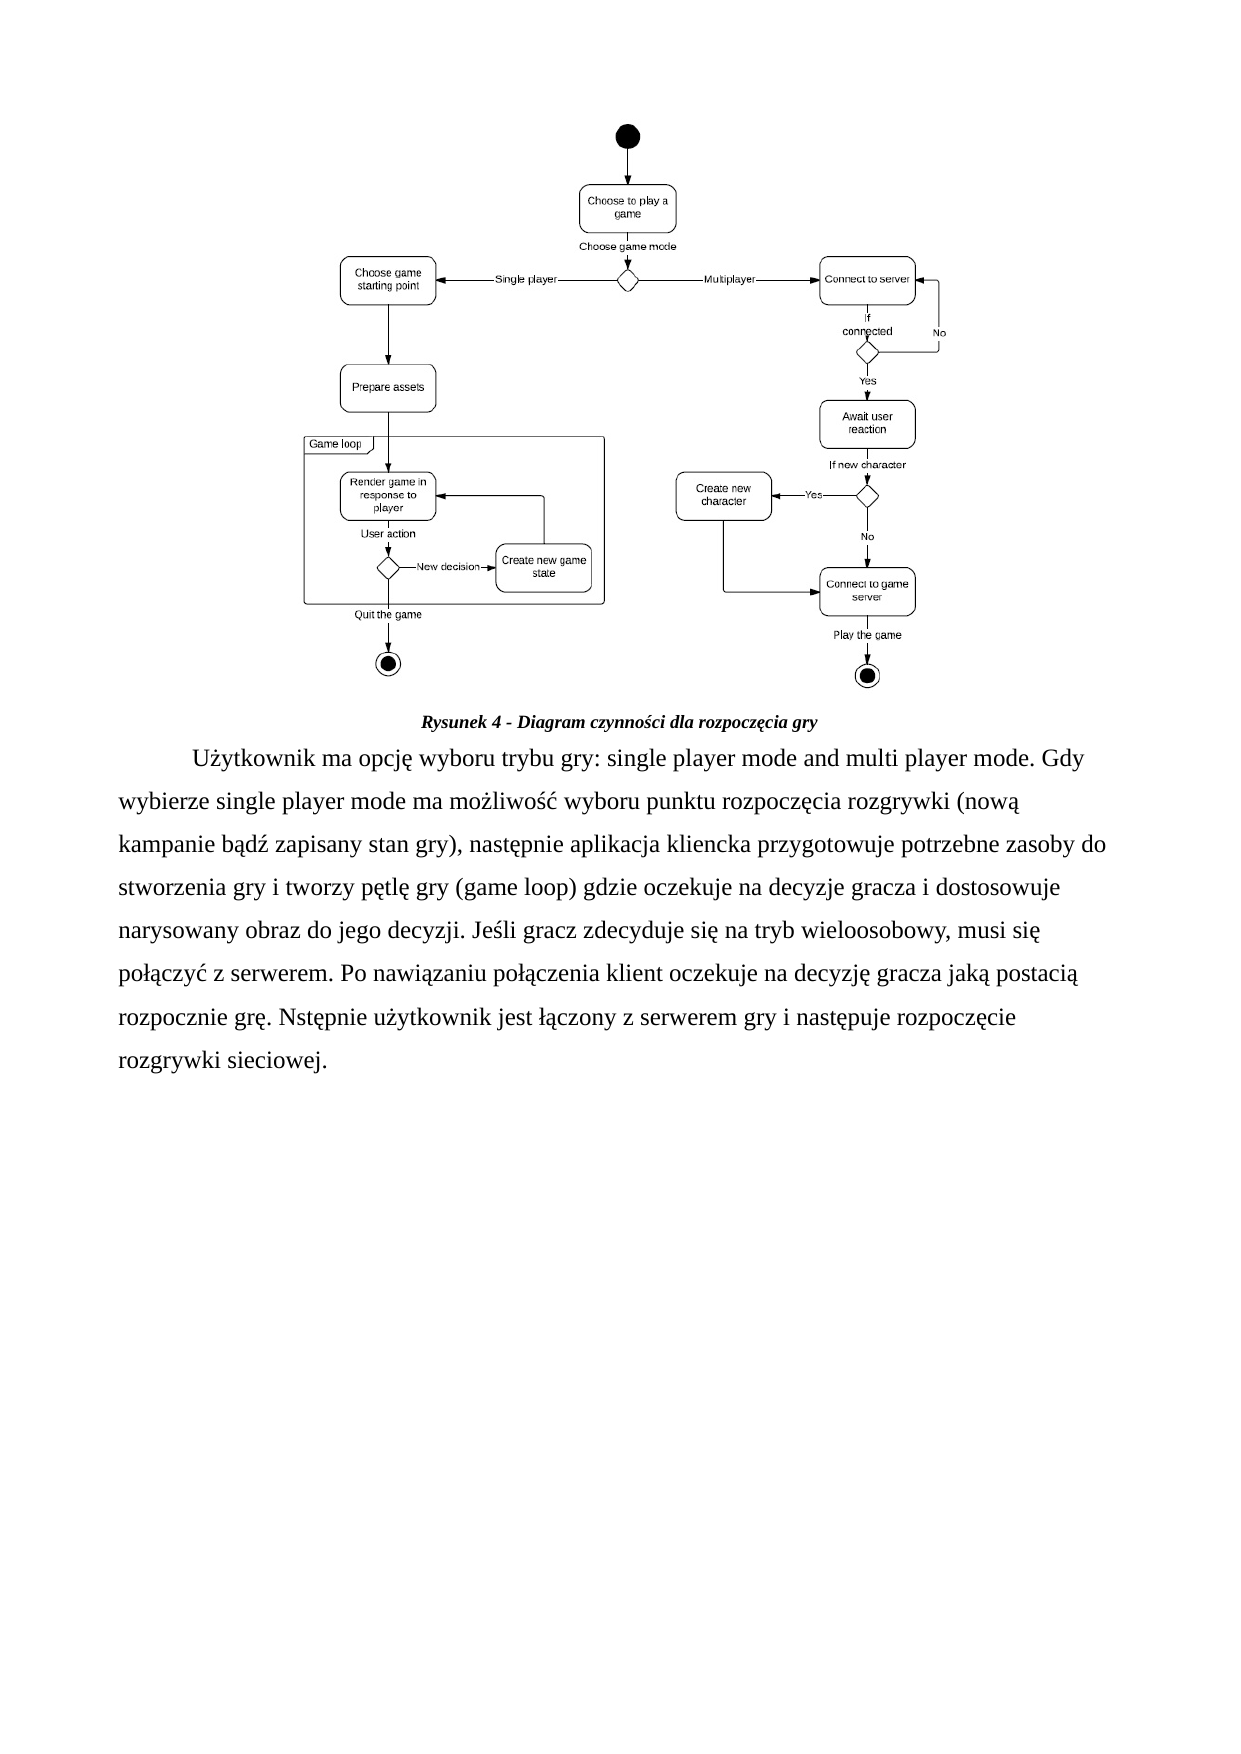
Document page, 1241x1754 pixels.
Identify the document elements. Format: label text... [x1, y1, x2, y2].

text Użytkownik ma opcję wyboru trybu gry: single player mode and multi player mode. Gdy wybierze single player mode ma możliwość wyboru punktu rozpoczęcia rozgrywki (nową kampanie bądź zapisany stan gry), następnie aplikacja kliencka przygotowuje potrzebne zasoby do stworzenia gry i tworzy pętlę gry (game loop) gdzie oczekuje na decyzje gracza i dostosowuje narysowany obraz do jego decyzji. Jeśli gracz zdecyduje się na tryb wieloosobowy, musi się połączyć z serwerem. Po nawiązaniu połączenia klient oczekuje na decyzję gracza jaką postacią rozpocznie grę. Nstępnie użytkownik jest łączony z serwerem gry i następuje rozpoczęcie rozgrywki sieciowej. [118, 743, 1122, 1073]
picture [274, 118, 966, 697]
text Rysunek 4 - Diagram czynności dla rozpoczęcia gry [118, 711, 1122, 732]
